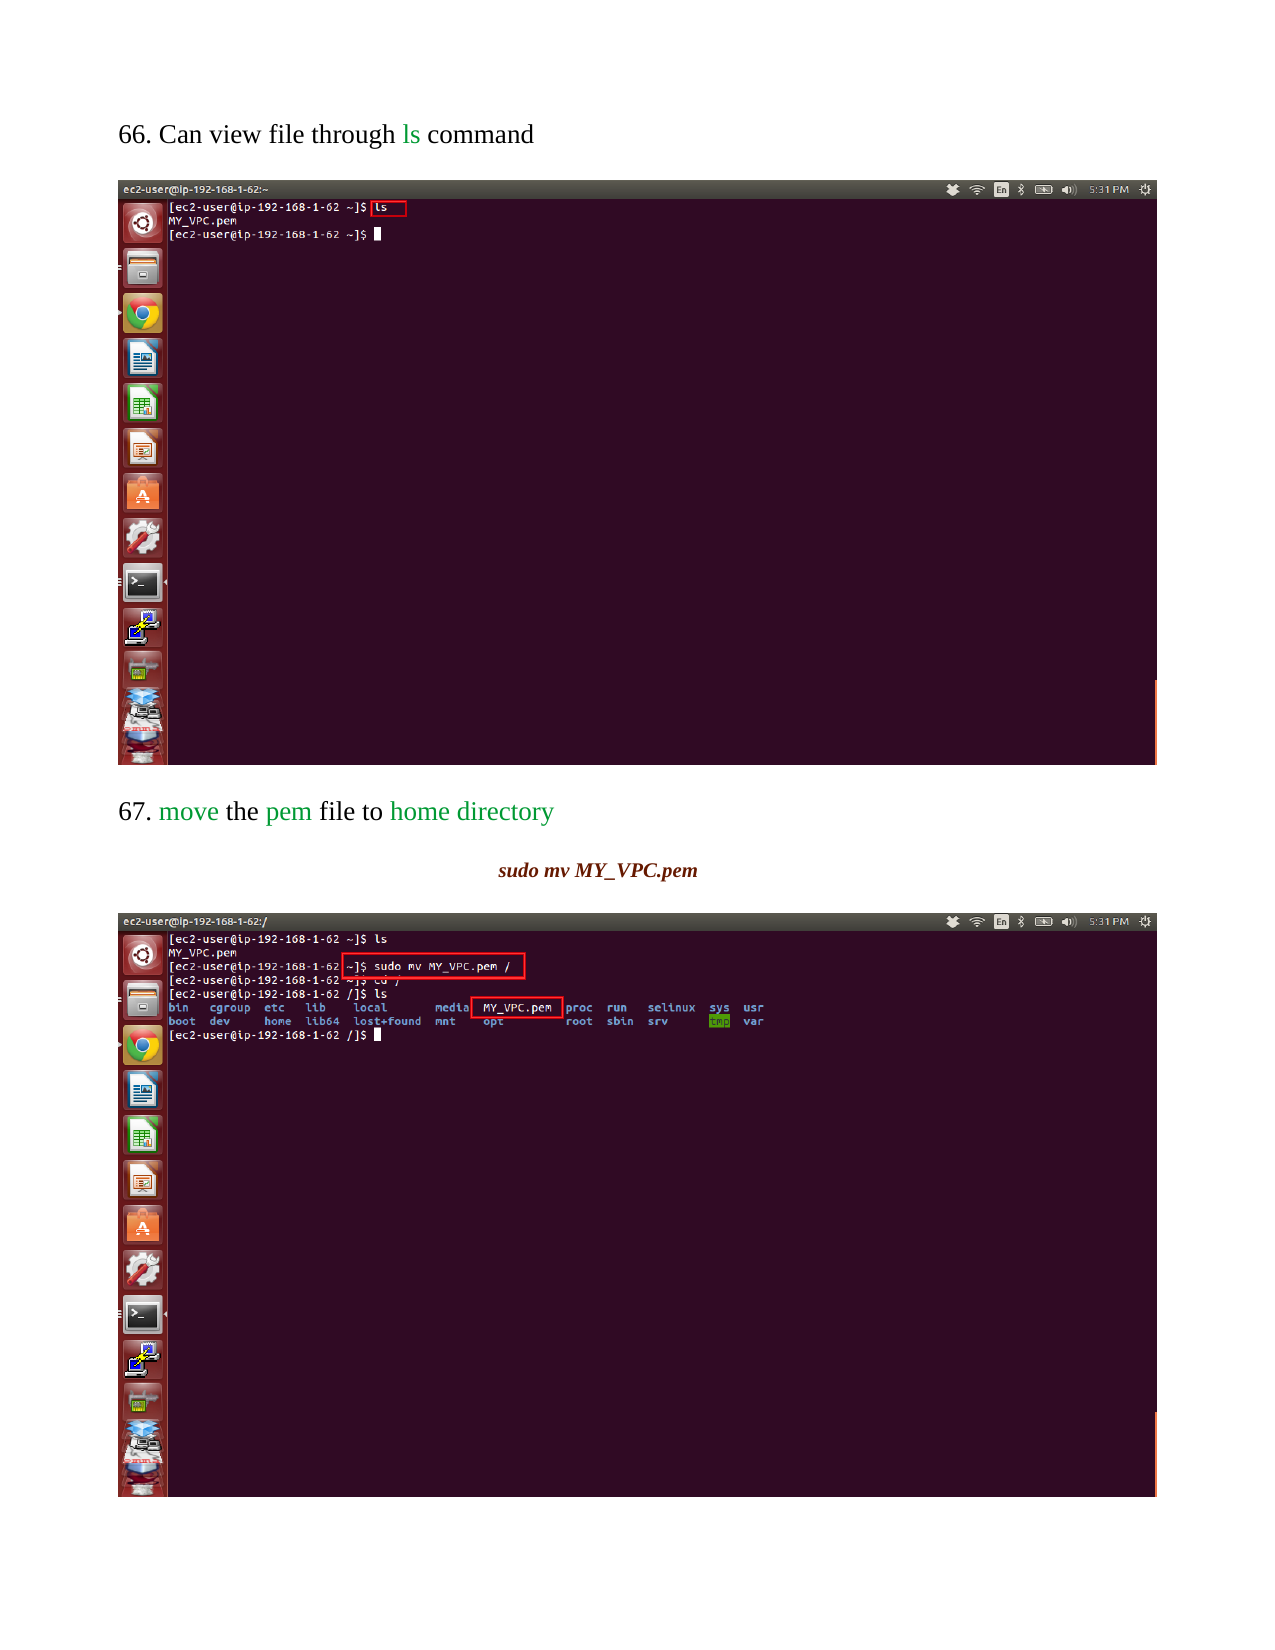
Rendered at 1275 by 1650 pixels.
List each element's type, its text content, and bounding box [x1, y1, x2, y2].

text 67. move the pem file to home directory [118, 796, 1157, 827]
text sudo mv MY_VPC.pem [118, 858, 1157, 882]
text 66. Can view file through ls command [118, 118, 1157, 149]
picture [118, 180, 1157, 765]
picture [118, 913, 1157, 1497]
